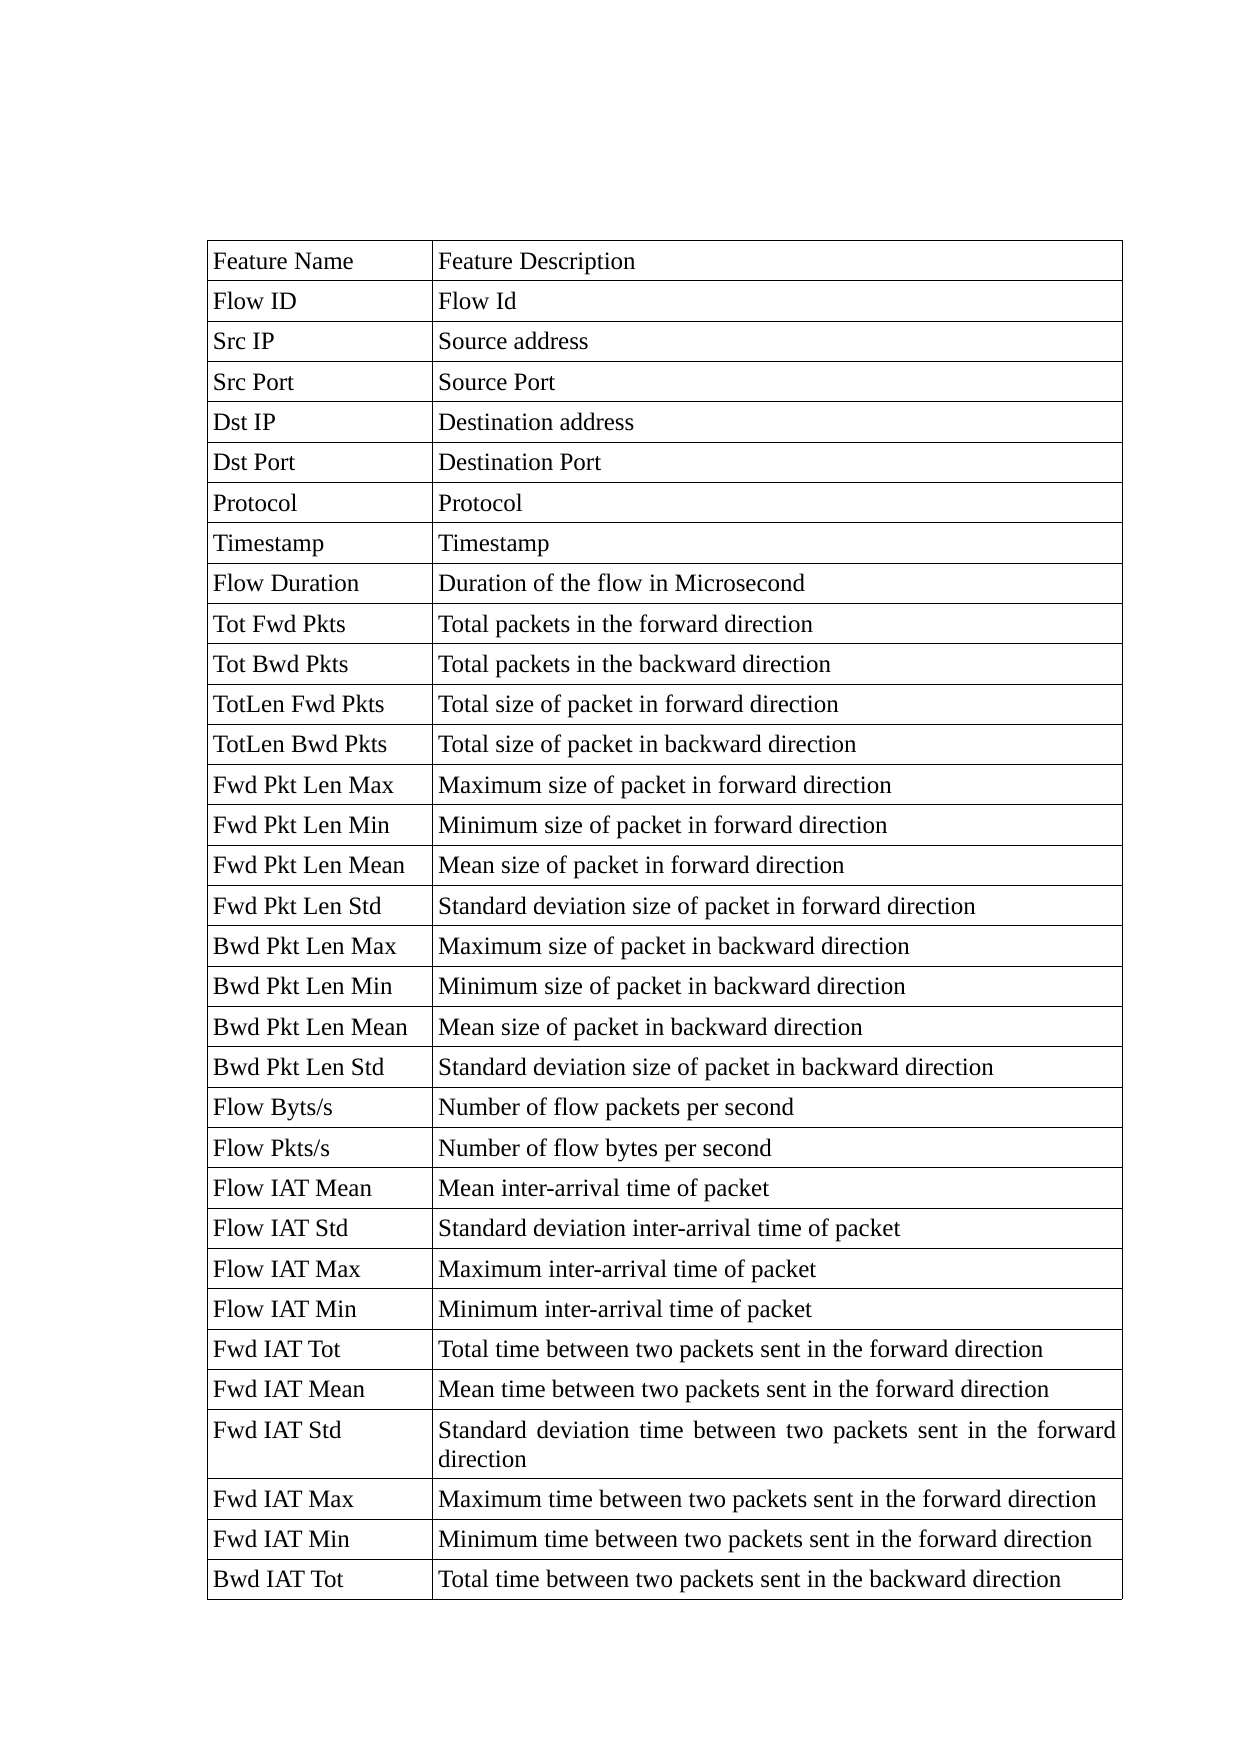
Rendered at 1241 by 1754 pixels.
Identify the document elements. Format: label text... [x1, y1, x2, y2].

table_cell Total packets in the forward direction [433, 604, 1122, 643]
table_cell Bwd IAT Tot [208, 1560, 432, 1599]
table_cell Fwd Pkt Len Min [208, 805, 432, 845]
table_cell Minimum size of packet in backward direction [433, 967, 1122, 1006]
table_cell Flow IAT Max [208, 1249, 432, 1288]
table_cell Bwd Pkt Len Mean [208, 1007, 432, 1046]
table_cell Bwd Pkt Len Min [208, 967, 432, 1006]
table_cell Minimum inter-arrival time of packet [433, 1289, 1122, 1328]
table_cell Total time between two packets sent in the forward direction [433, 1330, 1122, 1369]
table_cell Fwd Pkt Len Max [208, 765, 432, 804]
table_cell Mean size of packet in backward direction [433, 1007, 1122, 1046]
table_cell Total size of packet in forward direction [433, 685, 1122, 724]
table_cell Destination Port [433, 443, 1122, 482]
table_cell Mean time between two packets sent in the forward direction [433, 1370, 1122, 1409]
table_cell Fwd IAT Mean [208, 1370, 432, 1409]
table_cell Src IP [208, 322, 432, 361]
table_cell Minimum size of packet in forward direction [433, 805, 1122, 845]
table_cell Source Port [433, 362, 1122, 401]
table_cell Fwd Pkt Len Mean [208, 846, 432, 885]
table_cell Destination address [433, 402, 1122, 442]
table_cell Tot Bwd Pkts [208, 644, 432, 683]
table_cell Flow Pkts/s [208, 1128, 432, 1167]
table_cell TotLen Fwd Pkts [208, 685, 432, 724]
table_cell Dst Port [208, 443, 432, 482]
table_cell Timestamp [208, 523, 432, 562]
table_cell Maximum size of packet in forward direction [433, 765, 1122, 804]
table_cell Bwd Pkt Len Std [208, 1047, 432, 1087]
table_cell Flow Id [433, 281, 1122, 321]
table_cell Duration of the flow in Microsecond [433, 564, 1122, 603]
table_cell Fwd Pkt Len Std [208, 886, 432, 925]
table_cell Fwd IAT Tot [208, 1330, 432, 1369]
table_cell Bwd Pkt Len Max [208, 926, 432, 966]
table_cell Fwd IAT Max [208, 1479, 432, 1518]
table_cell Minimum time between two packets sent in the forward direction [433, 1520, 1122, 1559]
table_header Feature Name [208, 241, 432, 280]
table_cell Timestamp [433, 523, 1122, 562]
table_cell Flow IAT Min [208, 1289, 432, 1328]
table_cell Mean inter-arrival time of packet [433, 1168, 1122, 1207]
table_cell Maximum inter-arrival time of packet [433, 1249, 1122, 1288]
table_cell Total size of packet in backward direction [433, 725, 1122, 764]
table_cell Standard deviation size of packet in forward direction [433, 886, 1122, 925]
table_cell Fwd IAT Std [208, 1410, 432, 1478]
table_cell Src Port [208, 362, 432, 401]
table_cell Flow IAT Mean [208, 1168, 432, 1207]
table_cell Maximum time between two packets sent in the forward direction [433, 1479, 1122, 1518]
table_cell Mean size of packet in forward direction [433, 846, 1122, 885]
table_cell TotLen Bwd Pkts [208, 725, 432, 764]
table_cell Total time between two packets sent in the backward direction [433, 1560, 1122, 1599]
table_cell Flow Duration [208, 564, 432, 603]
table_header Feature Description [433, 241, 1122, 280]
table_cell Number of flow packets per second [433, 1088, 1122, 1127]
table_cell Protocol [208, 483, 432, 522]
table_cell Protocol [433, 483, 1122, 522]
table_cell Total packets in the backward direction [433, 644, 1122, 683]
table_cell Flow Byts/s [208, 1088, 432, 1127]
table_cell Number of flow bytes per second [433, 1128, 1122, 1167]
table_cell Standard deviation size of packet in backward direction [433, 1047, 1122, 1087]
table_cell Maximum size of packet in backward direction [433, 926, 1122, 966]
table_cell Source address [433, 322, 1122, 361]
table_cell Tot Fwd Pkts [208, 604, 432, 643]
table_cell Flow IAT Std [208, 1209, 432, 1248]
table_cell Flow ID [208, 281, 432, 321]
table_cell Standard deviation time between two packets sent in the forward direction [433, 1410, 1122, 1478]
table_cell Fwd IAT Min [208, 1520, 432, 1559]
table_cell Standard deviation inter-arrival time of packet [433, 1209, 1122, 1248]
table_cell Dst IP [208, 402, 432, 442]
